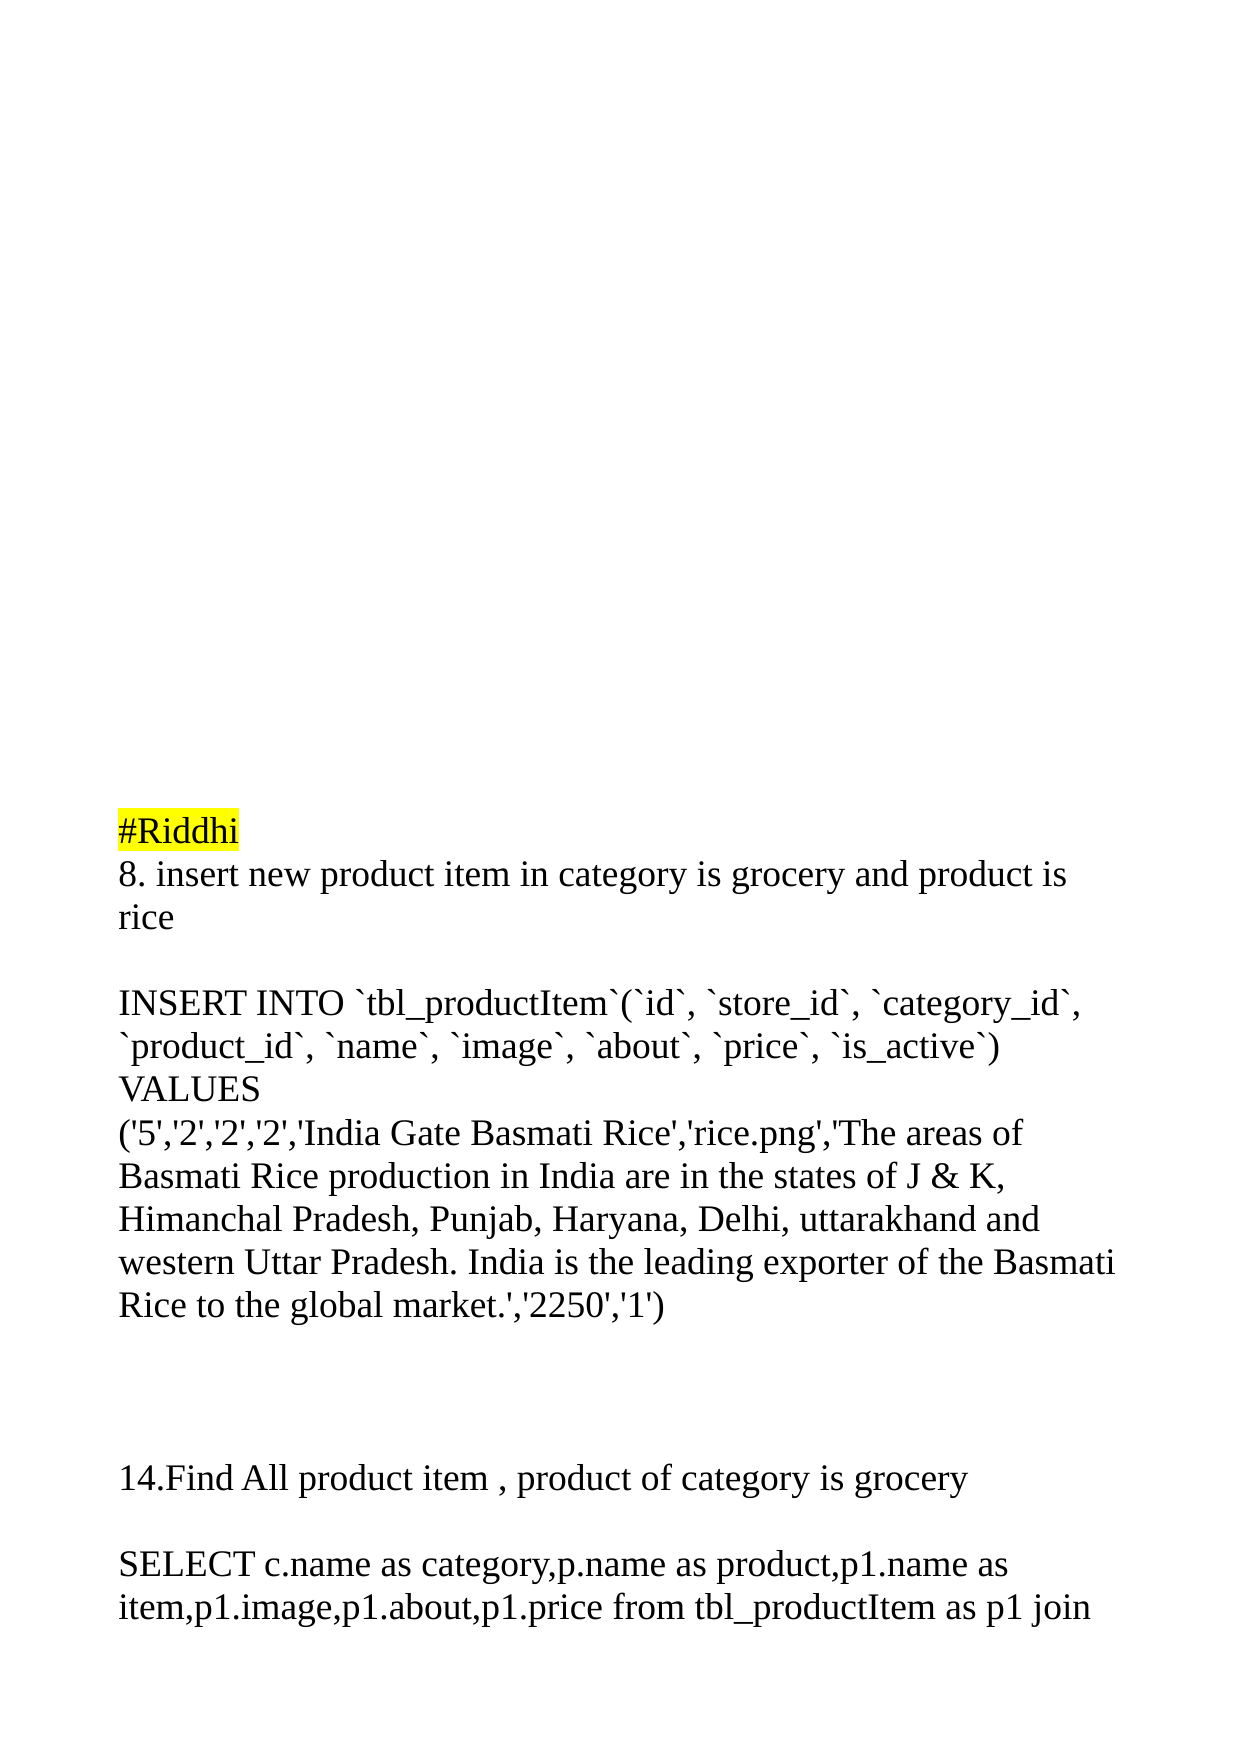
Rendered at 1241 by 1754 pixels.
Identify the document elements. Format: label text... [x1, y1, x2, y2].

text #Riddhi [118, 808, 1122, 851]
text 8. insert new product item in category is grocery and product is rice [118, 851, 1122, 937]
text INSERT INTO `tbl_productItem`(`id`, `store_id`, `category_id`, `product_id`, `name`, `image`, `about`, `price`, `is_active`) VALUES [118, 981, 1122, 1110]
text SELECT c.name as category,p.name as product,p1.name as item,p1.image,p1.about,p1.price from tbl_productItem as p1 join [118, 1541, 1122, 1627]
text ('5','2','2','2','India Gate Basmati Rice','rice.png','The areas of Basmati Rice production in India are in the states of J & K, Himanchal Pradesh, Punjab, Haryana, Delhi, uttarakhand and western Uttar Pradesh. India is the leading exporter of the Basmati Rice to the global market.','2250','1') [118, 1110, 1122, 1326]
text 14.Find All product item , product of category is grocery [118, 1455, 1122, 1498]
